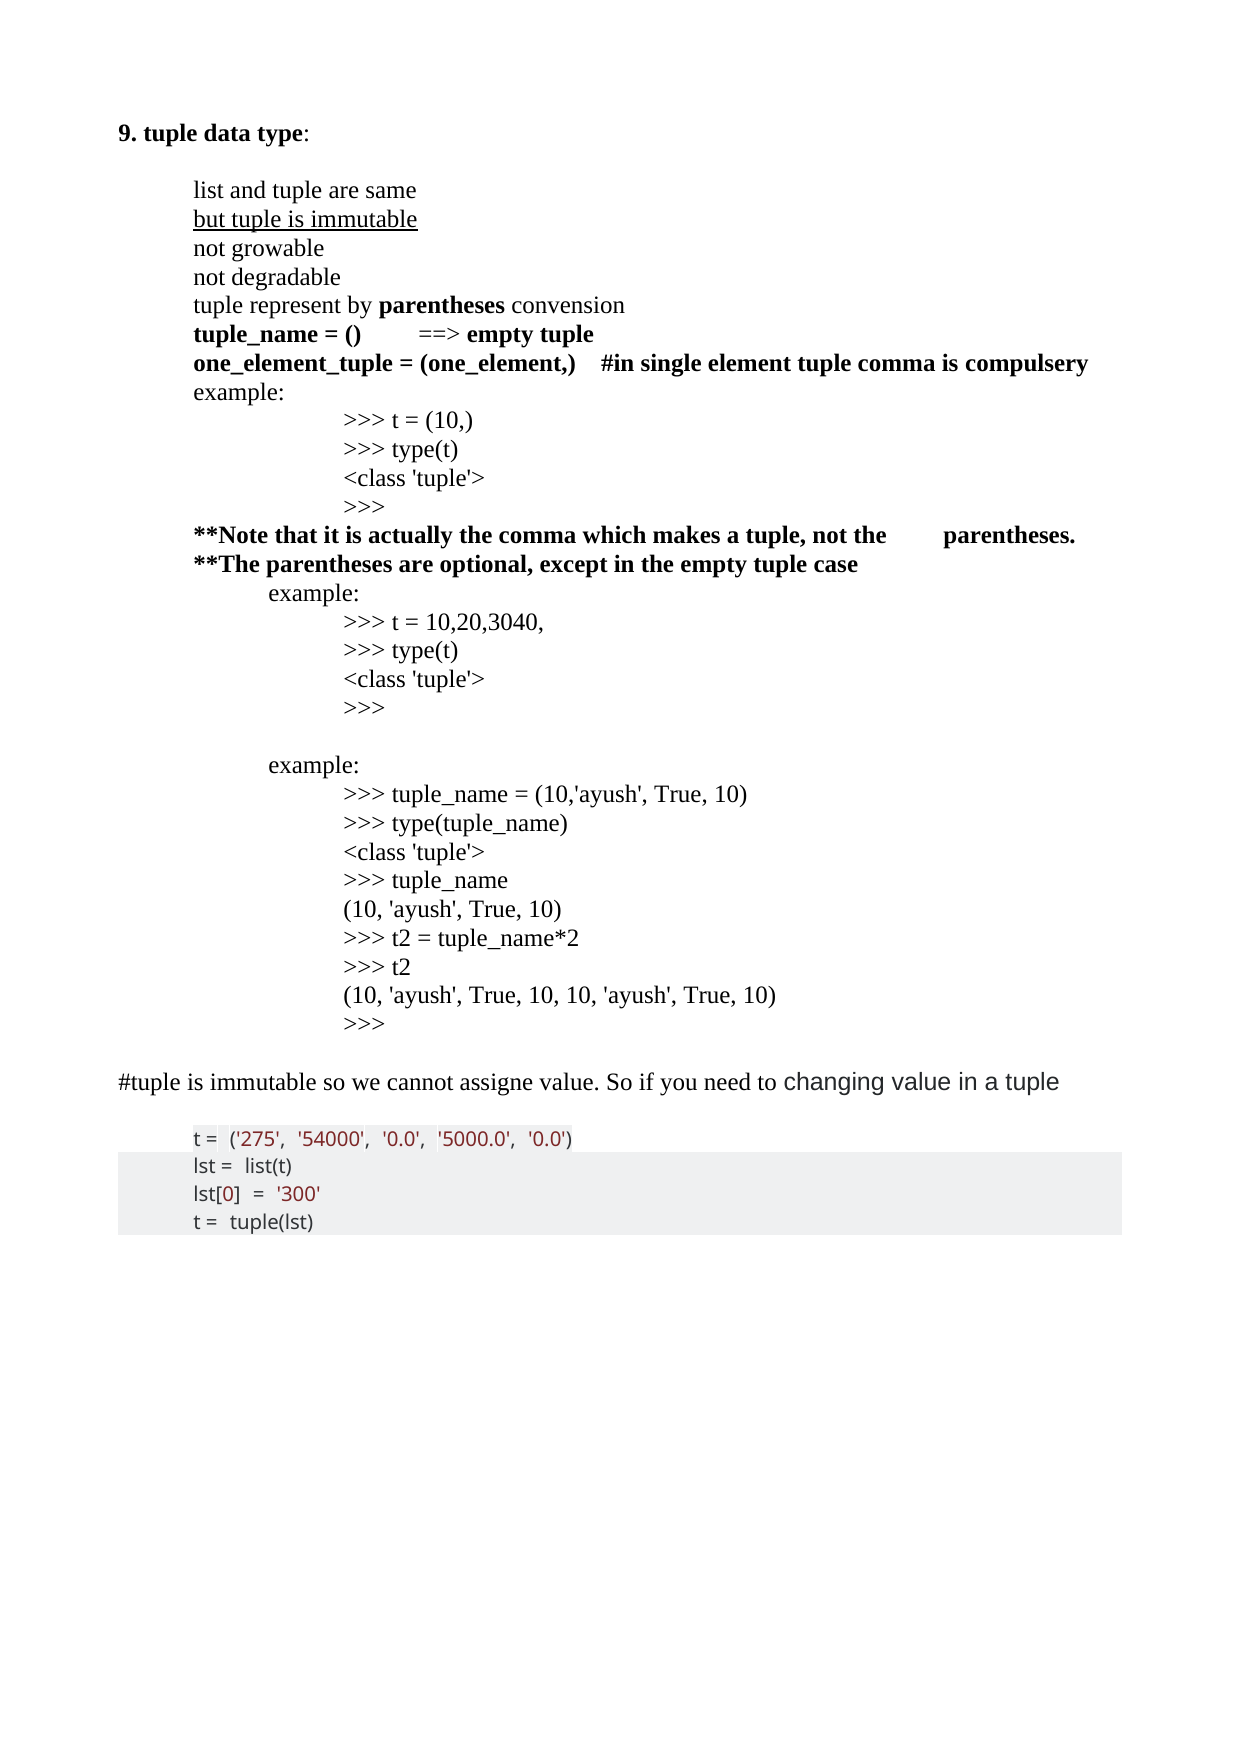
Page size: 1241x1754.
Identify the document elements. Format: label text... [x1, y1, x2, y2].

text list and tuple are same [118, 176, 1122, 204]
text not degradable [118, 262, 1122, 291]
text >>> type(tuple_name) [118, 808, 1122, 837]
text one_element_tuple = (one_element,) #in single element tuple comma is compulsery example: [118, 348, 1122, 406]
text but tuple is immutable [118, 204, 1122, 233]
text >>> type(t) [118, 434, 1122, 463]
text <class 'tuple'> [118, 837, 1122, 866]
text example: [118, 578, 1122, 607]
text tuple represent by parentheses convension [118, 291, 1122, 319]
text not growable [118, 233, 1122, 262]
text tuple_name = () ==> empty tuple [118, 319, 1122, 348]
text t = tuple(lst) [118, 1208, 1122, 1235]
text 9. tuple data type: [118, 118, 1122, 147]
text (10, 'ayush', True, 10, 10, 'ayush', True, 10) [118, 981, 1122, 1009]
text >>> [118, 1009, 1122, 1038]
text **Note that it is actually the comma which makes a tuple, not the parentheses. [118, 521, 1122, 549]
text >>> t = 10,20,3040, [118, 607, 1122, 636]
text <class 'tuple'> [118, 664, 1122, 693]
text >>> tuple_name = (10,'ayush', True, 10) [118, 779, 1122, 808]
text <class 'tuple'> [118, 463, 1122, 492]
text >>> type(t) [118, 636, 1122, 664]
text lst[0] = '300' [118, 1180, 1122, 1208]
text >>> tuple_name [118, 866, 1122, 894]
text **The parentheses are optional, except in the empty tuple case [118, 549, 1122, 578]
text t = ('275', '54000', '0.0', '5000.0', '0.0') [118, 1124, 1122, 1152]
text >>> t2 [118, 952, 1122, 981]
text example: [118, 751, 1122, 779]
text >>> t2 = tuple_name*2 [118, 923, 1122, 952]
text (10, 'ayush', True, 10) [118, 894, 1122, 923]
text lst = list(t) [118, 1152, 1122, 1180]
text #tuple is immutable so we cannot assigne value. So if you need to changing value in a tuple [118, 1067, 1122, 1096]
text >>> [118, 492, 1122, 521]
text >>> t = (10,) [118, 406, 1122, 434]
text >>> [118, 693, 1122, 722]
